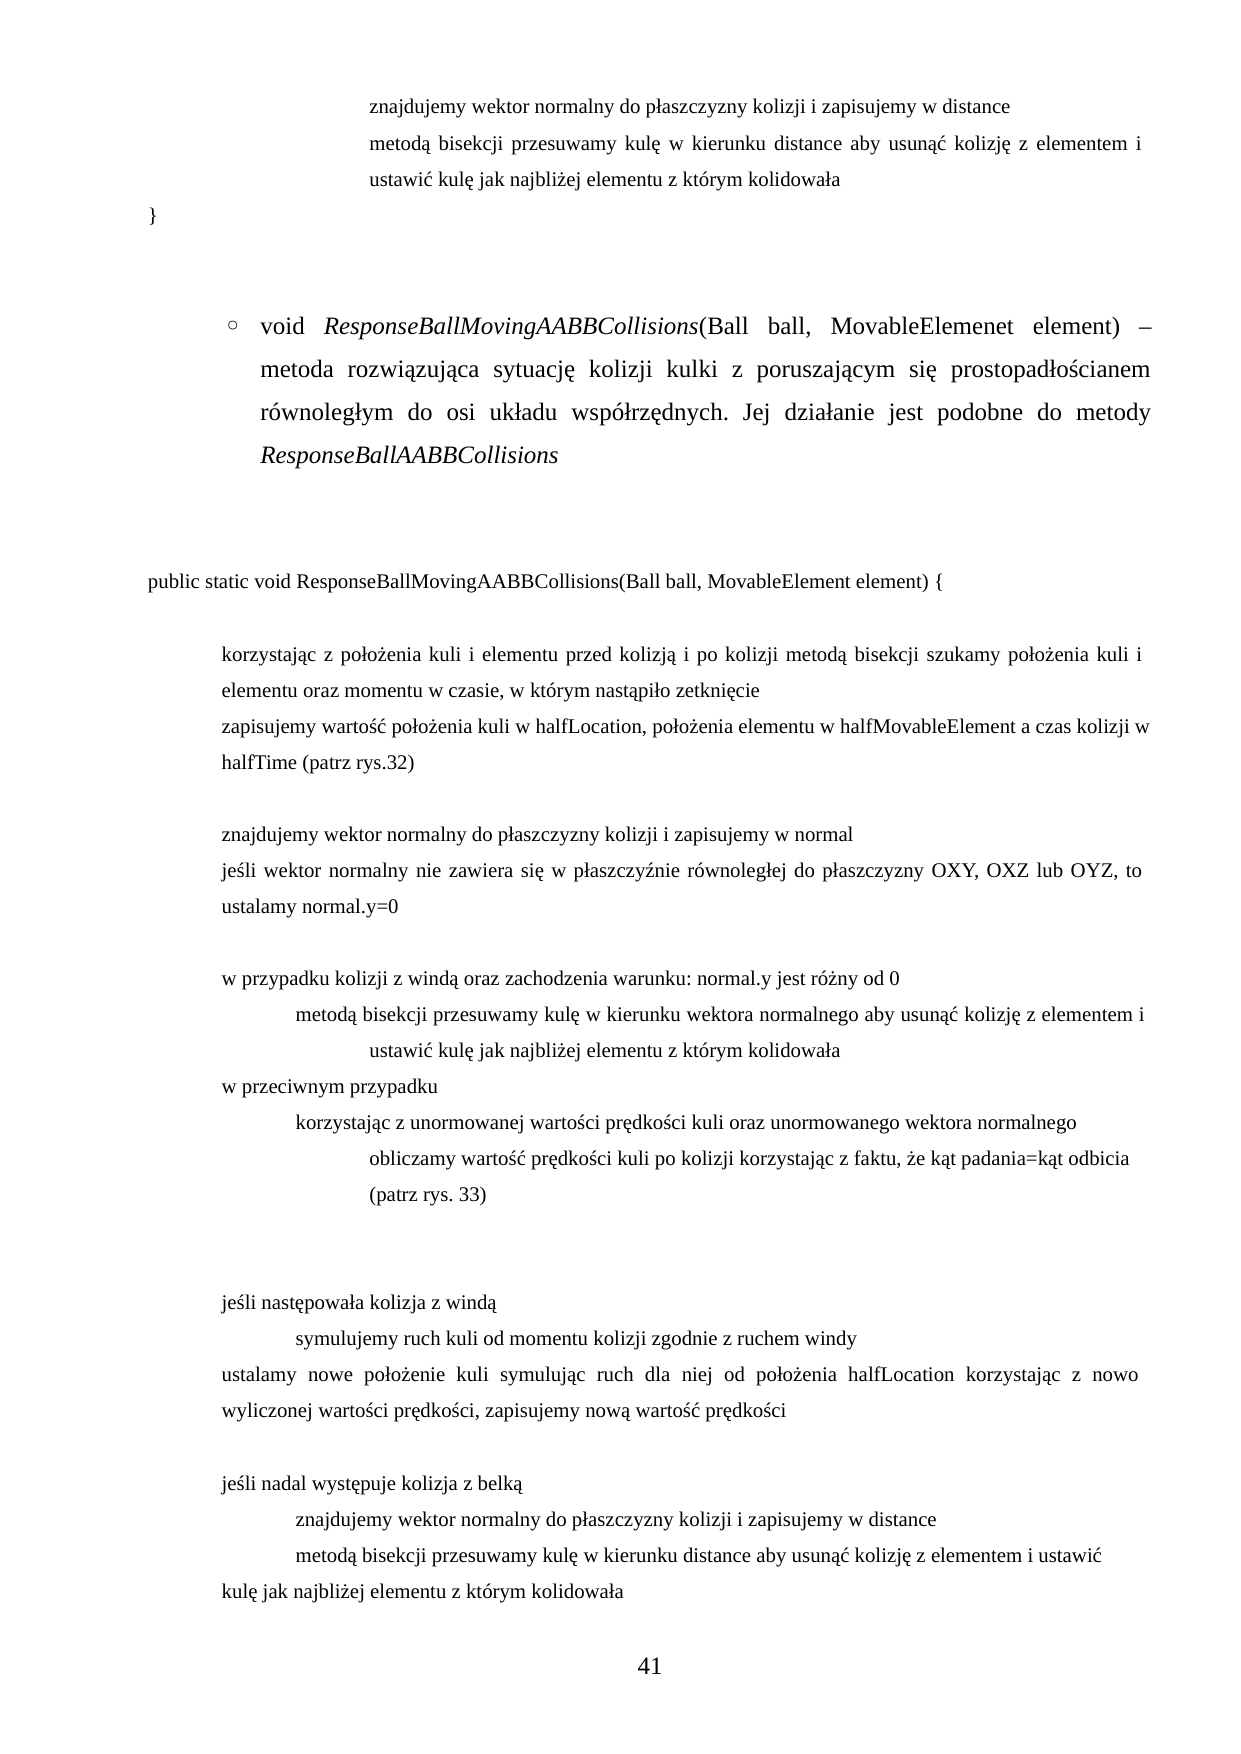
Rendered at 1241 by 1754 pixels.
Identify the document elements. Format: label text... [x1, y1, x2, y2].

text public static void ResponseBallMovingAABBCollisions(Ball ball, MovableElement element) { [148, 569, 1152, 593]
list void ResponseBallMovingAABBCollisions(Ball ball, MovableElemenet element) – metoda rozwiązująca sytuację kolizji kulki z poruszającym się prostopadłościanem równoległym do osi układu współrzędnych. Jej działanie jest podobne do metody ResponseBallAABBCollisions [223, 311, 1152, 469]
text (patrz rys. 33) [148, 1182, 1152, 1206]
text korzystając z położenia kuli i elementu przed kolizją i po kolizji metodą bisekcji szukamy położenia kuli i elementu oraz momentu w czasie, w którym nastąpiło zetknięcie [148, 642, 1152, 702]
text } [148, 203, 1152, 227]
text metodą bisekcji przesuwamy kulę w kierunku distance aby usunąć kolizję z elementem i ustawić kulę jak najbliżej elementu z którym kolidowała [148, 131, 1152, 191]
text znajdujemy wektor normalny do płaszczyzny kolizji i zapisujemy w distance [148, 1507, 1152, 1531]
text korzystając z unormowanej wartości prędkości kuli oraz unormowanego wektora normalnego obliczamy wartość prędkości kuli po kolizji korzystając z faktu, że kąt padania=kąt odbicia [148, 1110, 1152, 1170]
text jeśli nadal występuje kolizja z belką [148, 1471, 1152, 1494]
text znajdujemy wektor normalny do płaszczyzny kolizji i zapisujemy w normal [148, 822, 1152, 846]
text znajdujemy wektor normalny do płaszczyzny kolizji i zapisujemy w distance [148, 94, 1152, 118]
text w przeciwnym przypadku [148, 1074, 1152, 1098]
text jeśli wektor normalny nie zawiera się w płaszczyźnie równoległej do płaszczyzny OXY, OXZ lub OYZ, to ustalamy normal.y=0 [148, 858, 1152, 918]
text metodą bisekcji przesuwamy kulę w kierunku wektora normalnego aby usunąć kolizję z elementem i ustawić kulę jak najbliżej elementu z którym kolidowała [148, 1002, 1152, 1062]
text metodą bisekcji przesuwamy kulę w kierunku distance aby usunąć kolizję z elementem i ustawić kulę jak najbliżej elementu z którym kolidowała [148, 1543, 1152, 1603]
text symulujemy ruch kuli od momentu kolizji zgodnie z ruchem windy [148, 1326, 1152, 1350]
text zapisujemy wartość położenia kuli w halfLocation, położenia elementu w halfMovableElement a czas kolizji w halfTime (patrz rys.32) [148, 714, 1152, 774]
text jeśli następowała kolizja z windą [148, 1290, 1152, 1314]
text w przypadku kolizji z windą oraz zachodzenia warunku: normal.y jest różny od 0 [148, 966, 1152, 990]
text ustalamy nowe położenie kuli symulując ruch dla niej od położenia halfLocation korzystając z nowo wyliczonej wartości prędkości, zapisujemy nową wartość prędkości [148, 1362, 1152, 1422]
